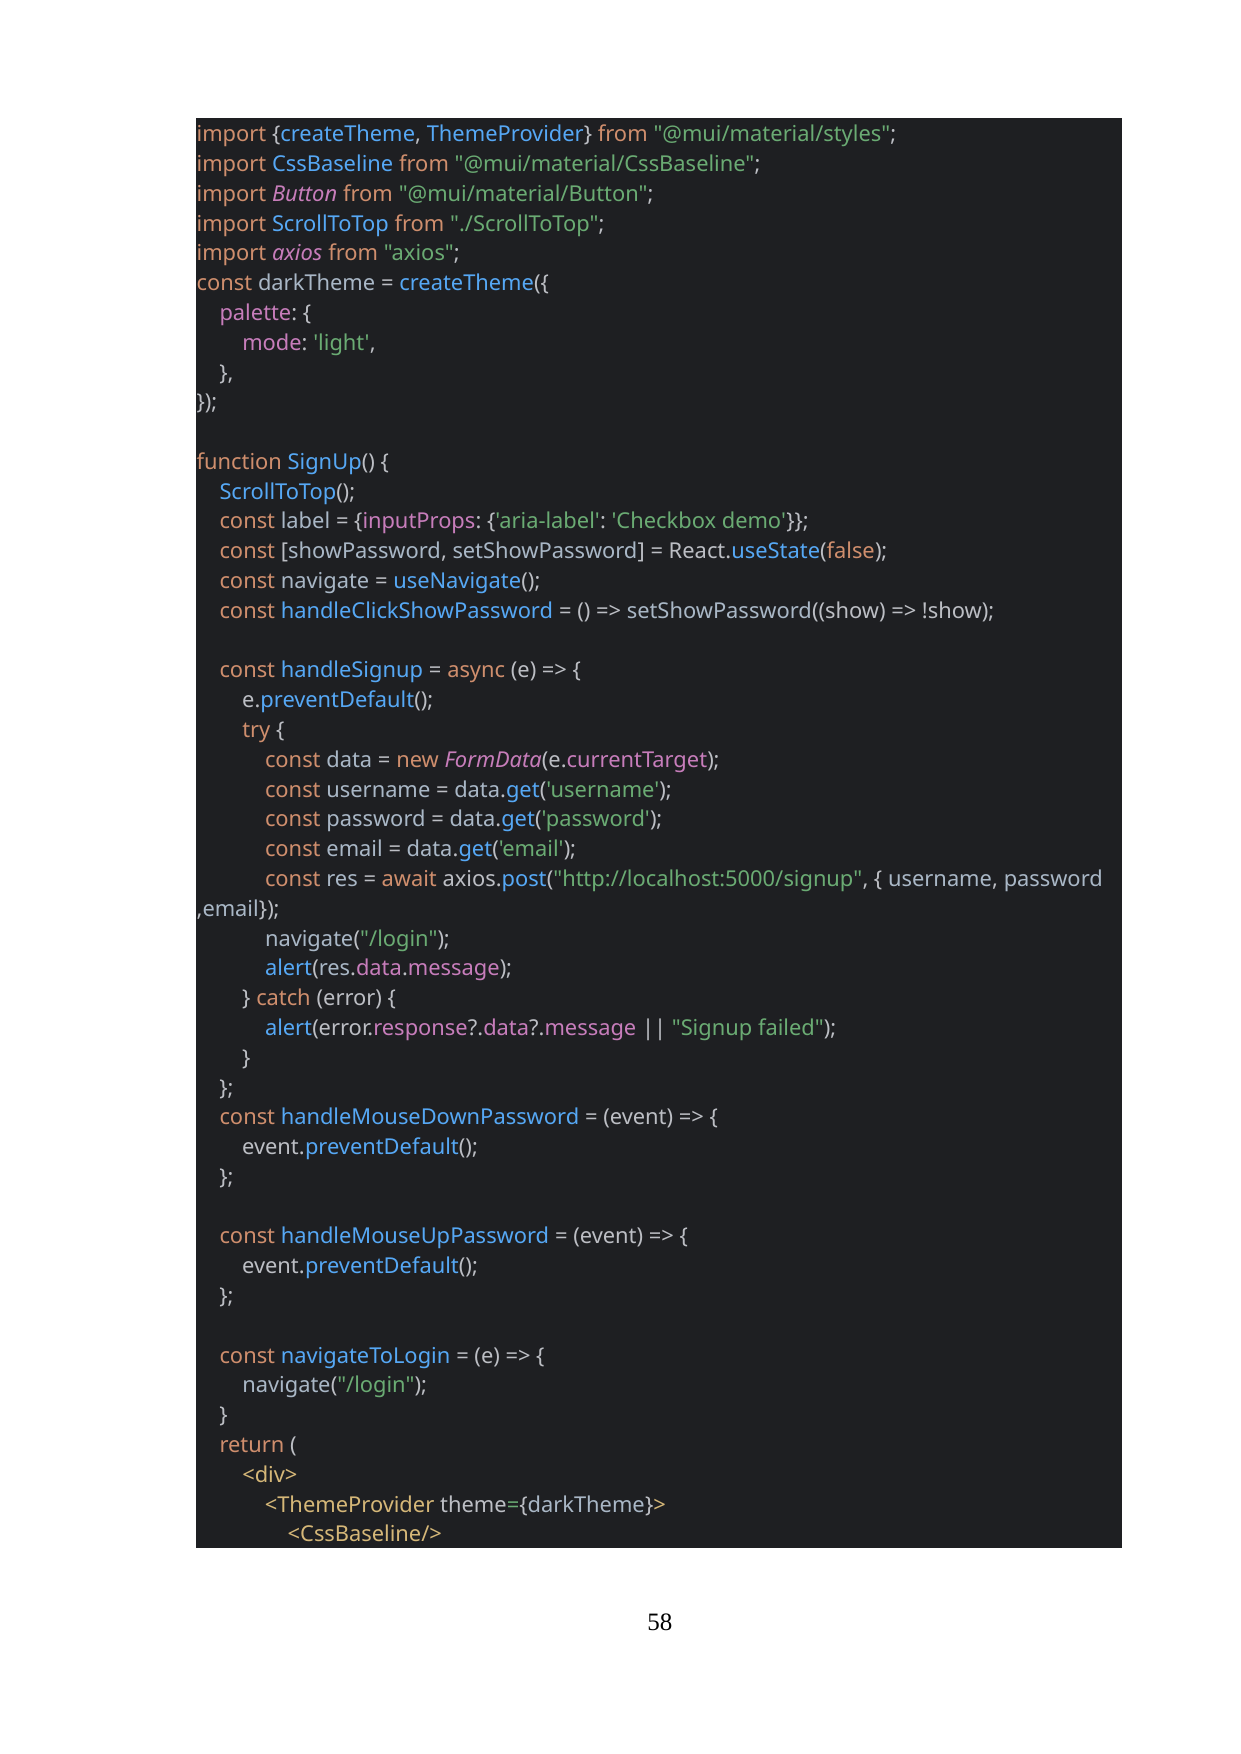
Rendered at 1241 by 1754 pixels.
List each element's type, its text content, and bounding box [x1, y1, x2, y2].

text import {createTheme, ThemeProvider} from "@mui/material/styles"; import CssBaseline from "@mui/material/CssBaseline"; import Button from "@mui/material/Button"; import ScrollToTop from "./ScrollToTop"; import axios from "axios"; const darkTheme = createTheme({ palette: { mode: 'light', }, }); function SignUp() { ScrollToTop(); const label = {inputProps: {'aria-label': 'Checkbox demo'}}; const [showPassword, setShowPassword] = React.useState(false); const navigate = useNavigate(); const handleClickShowPassword = () => setShowPassword((show) => !show); const handleSignup = async (e) => { e.preventDefault(); try { const data = new FormData(e.currentTarget); const username = data.get('username'); const password = data.get('password'); const email = data.get('email'); const res = await axios.post("http://localhost:5000/signup", { username, password ,email}); navigate("/login"); alert(res.data.message); } catch (error) { alert(error.response?.data?.message || "Signup failed"); } }; const handleMouseDownPassword = (event) => { event.preventDefault(); }; const handleMouseUpPassword = (event) => { event.preventDefault(); }; const navigateToLogin = (e) => { navigate("/login"); } return ( <div> <ThemeProvider theme={darkTheme}> <CssBaseline/> [196, 118, 1122, 1548]
